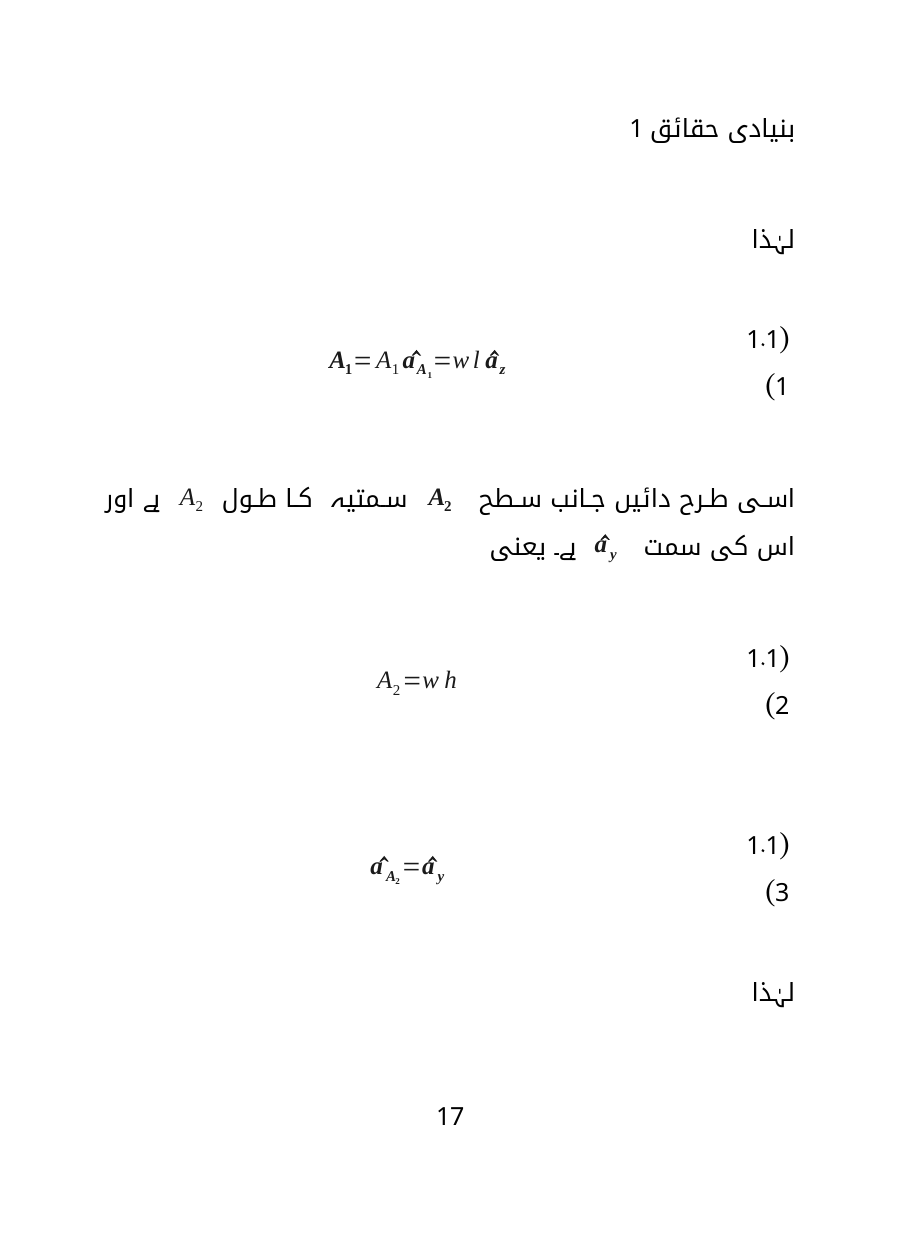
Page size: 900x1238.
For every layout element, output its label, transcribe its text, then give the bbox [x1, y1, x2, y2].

table_header [105, 816, 718, 935]
text لہٰذا [105, 969, 795, 1017]
table_header (1.11) [718, 310, 795, 429]
table_header [105, 310, 718, 429]
text اسی طرح دائیں جانب سطح سمتیہ کا طولہے اور اس کی سمت ہے۔ یعنی [105, 476, 795, 571]
text لہٰذا [105, 216, 795, 264]
table_header (1.12) [718, 630, 795, 748]
table_header (1.13) [718, 816, 795, 935]
table_header [105, 630, 718, 748]
